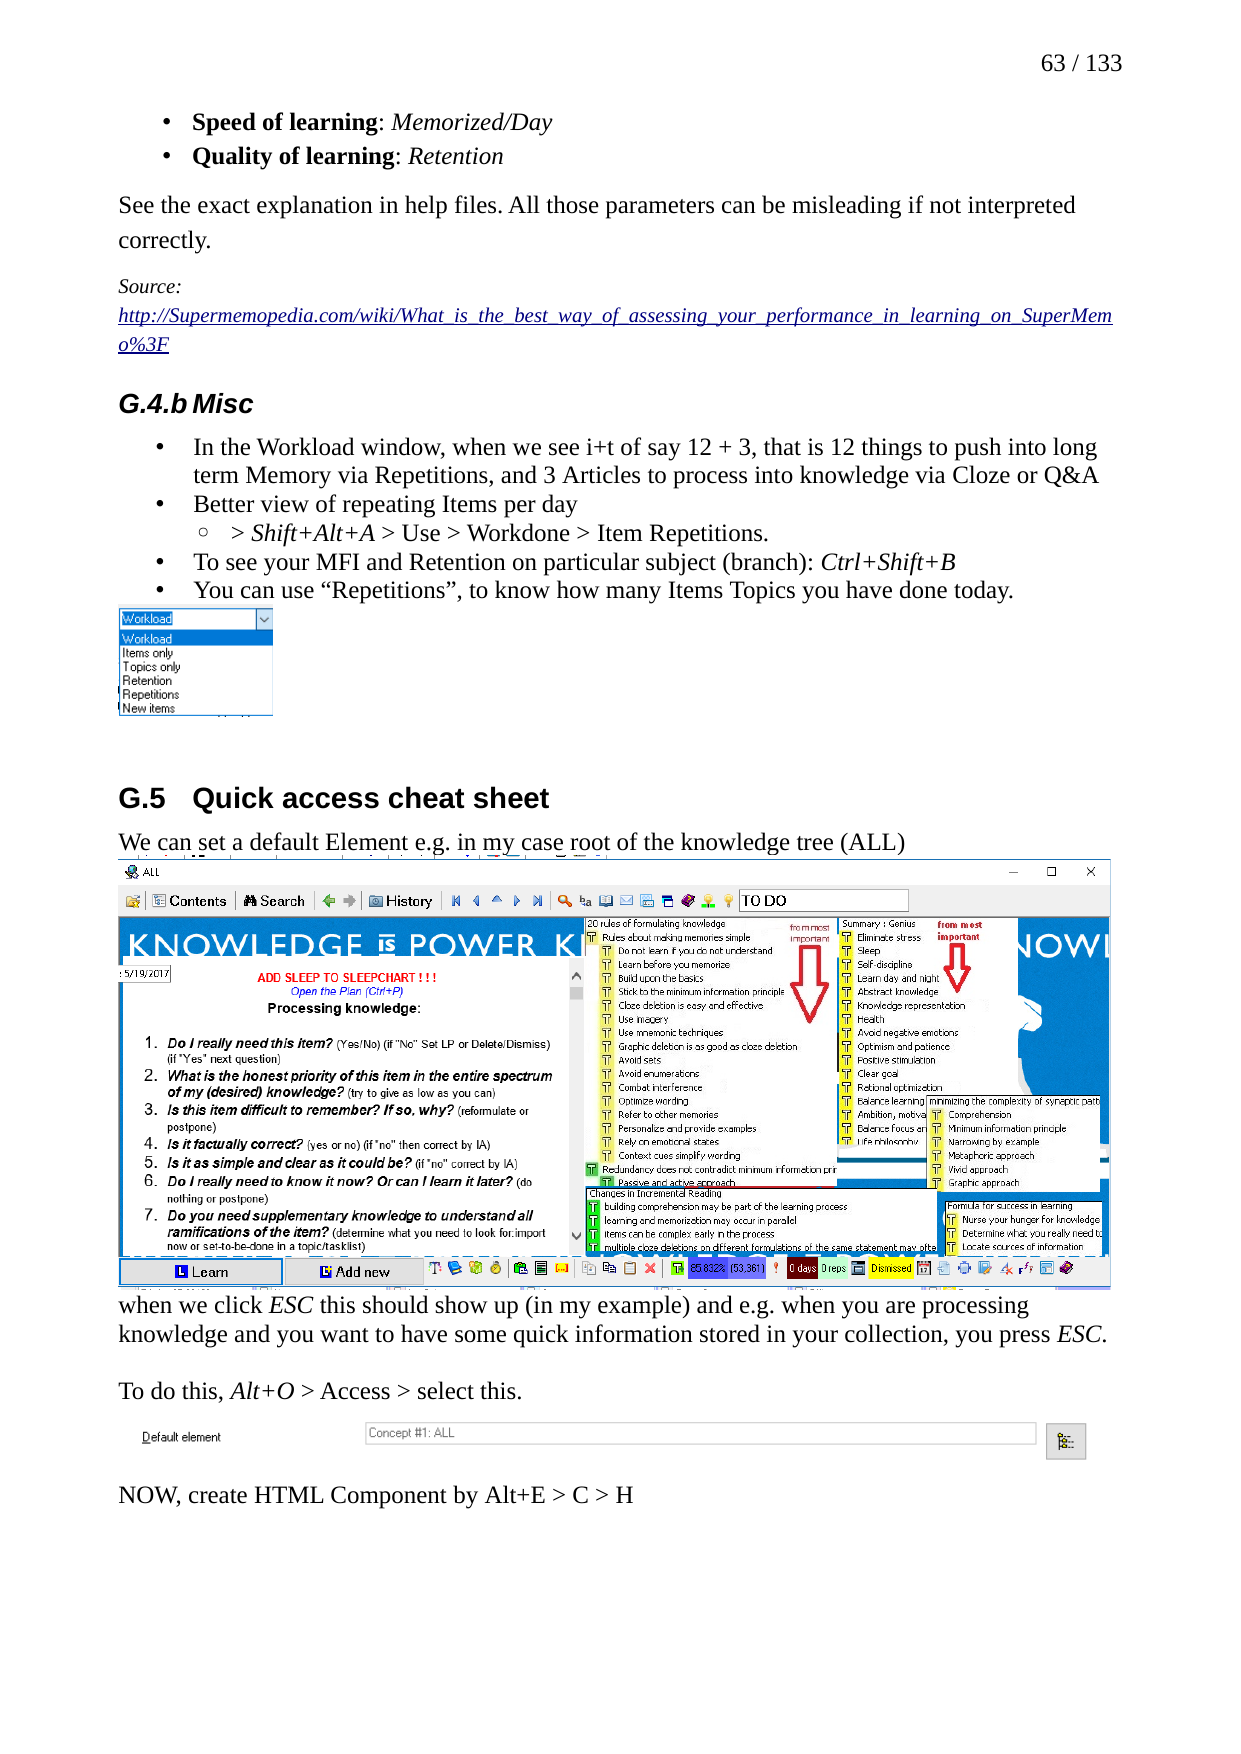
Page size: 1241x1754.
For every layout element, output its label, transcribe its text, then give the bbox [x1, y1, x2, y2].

text See the exact explanation in help files. All those parameters can be misleading if not interpreted correctly. [118, 190, 1122, 253]
list To see your MFI and Retention on particular subject (branch): Ctrl+Shift+B [156, 547, 1122, 576]
list > Shift+Alt+A > Use > Workdone > Item Repetitions. [193, 518, 1122, 547]
list In the Workload window, when we see i+t of say 12 + 3, that is 12 things to push into long term Memory via Repetitions, and 3 Articles to process into knowledge via Cloze or Q&A [156, 432, 1122, 489]
picture [118, 855, 1111, 1290]
list Better view of repeating Items per day [156, 489, 1122, 518]
list Speed of learning: Memorized/Day [162, 107, 1122, 136]
text NOW, create HTML Component by Alt+E > C > H [118, 1405, 1122, 1509]
list Quality of learning: Retention [162, 141, 1122, 170]
text Source: http://Supermemopedia.com/wiki/What_is_the_best_way_of_assessing_your_performance_in_learning_on_SuperMemo%3F [118, 274, 1122, 356]
text To do this, Alt+O > Access > select this. [118, 1376, 1122, 1405]
text when we click ESC this should show up (in my example) and e.g. when you are processing knowledge and you want to have some quick information stored in your collection, you press ESC. [118, 1290, 1122, 1347]
subtitle Quick access cheat sheet [118, 781, 1122, 814]
picture [123, 1405, 1117, 1480]
text We can set a default Element e.g. in my case root of the knowledge tree (ALL) [118, 827, 1122, 856]
list You can use “Repetitions”, to know how many Items Topics you have done today. [156, 576, 1122, 604]
picture [118, 604, 273, 717]
subtitle Misc [118, 387, 1122, 419]
